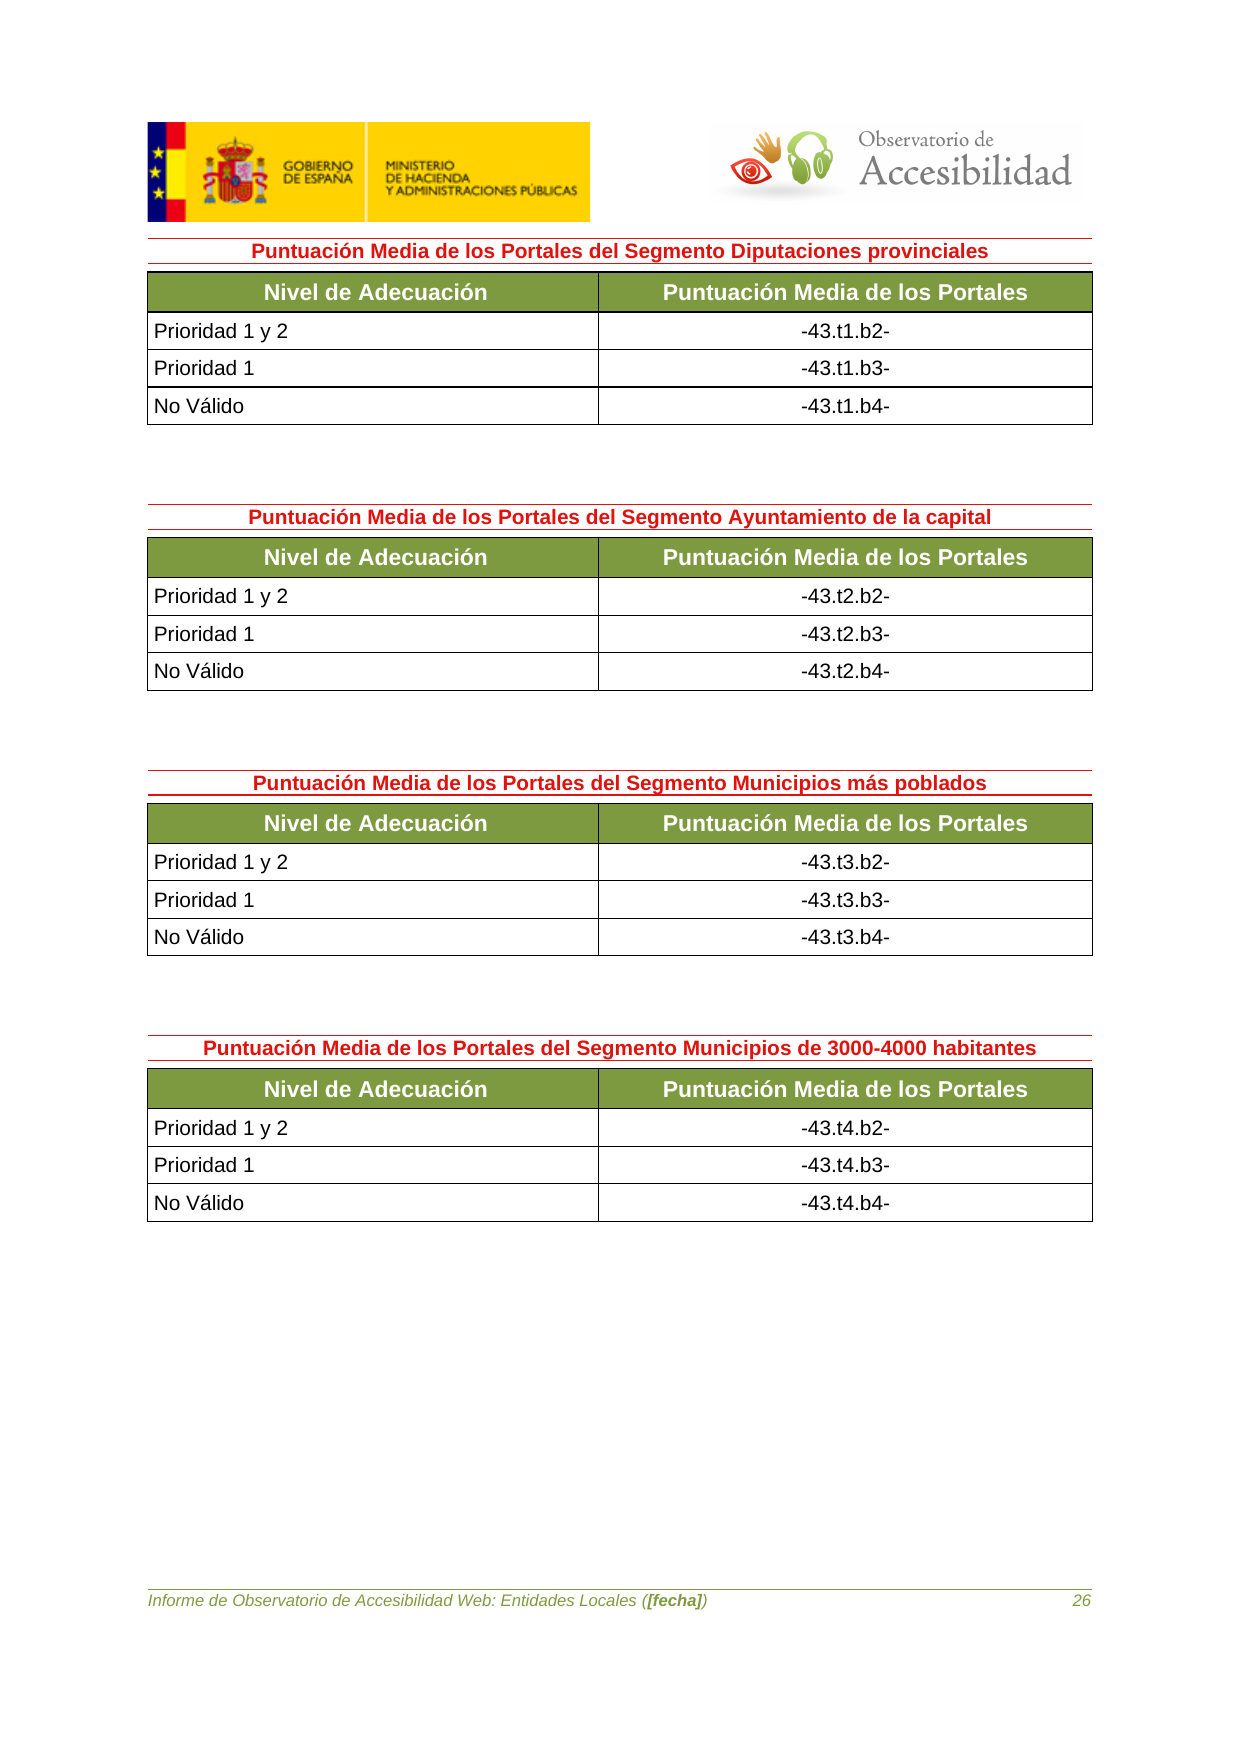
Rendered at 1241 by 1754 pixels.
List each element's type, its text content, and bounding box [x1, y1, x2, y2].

table_cell -43.t4.b4- [599, 1184, 1092, 1221]
table_cell -43.t2.b4- [599, 653, 1092, 689]
table_cell -43.t3.b2- [599, 844, 1092, 880]
table_header Nivel de Adecuación [148, 1069, 598, 1108]
table_cell No Válido [148, 388, 598, 424]
picture [147, 122, 591, 222]
table_cell Prioridad 1 [148, 616, 598, 652]
table_cell Prioridad 1 [148, 881, 598, 918]
table_header Nivel de Adecuación [148, 538, 598, 577]
table_header Nivel de Adecuación [148, 273, 598, 311]
table_cell -43.t3.b3- [599, 881, 1092, 918]
table_cell Prioridad 1 [148, 350, 598, 386]
table_cell Prioridad 1 y 2 [148, 578, 598, 614]
text Puntuación Media de los Portales del Segmento Municipios de 3000-4000 habitantes [148, 1036, 1092, 1060]
table_cell -43.t1.b2- [599, 313, 1092, 349]
table_cell -43.t4.b3- [599, 1147, 1092, 1183]
table_cell Prioridad 1 y 2 [148, 844, 598, 880]
table_cell No Válido [148, 919, 598, 955]
table_cell No Válido [148, 653, 598, 689]
table_header Puntuación Media de los Portales [599, 538, 1092, 577]
table_cell -43.t2.b2- [599, 578, 1092, 614]
table_cell Prioridad 1 y 2 [148, 1109, 598, 1146]
table_cell -43.t1.b4- [599, 388, 1092, 424]
table_header Puntuación Media de los Portales [599, 273, 1092, 311]
table_cell -43.t3.b4- [599, 919, 1092, 955]
text Puntuación Media de los Portales del Segmento Ayuntamiento de la capital [148, 505, 1092, 529]
text Puntuación Media de los Portales del Segmento Municipios más poblados [148, 771, 1092, 794]
text Puntuación Media de los Portales del Segmento Diputaciones provinciales [148, 239, 1092, 263]
table_header Nivel de Adecuación [148, 804, 598, 843]
table_cell Prioridad 1 [148, 1147, 598, 1183]
table_header Puntuación Media de los Portales [599, 1069, 1092, 1108]
table_cell Prioridad 1 y 2 [148, 313, 598, 349]
picture [710, 122, 1086, 205]
table_cell No Válido [148, 1184, 598, 1221]
table_cell -43.t2.b3- [599, 616, 1092, 652]
table_cell -43.t1.b3- [599, 350, 1092, 386]
table_header Puntuación Media de los Portales [599, 804, 1092, 843]
table_cell -43.t4.b2- [599, 1109, 1092, 1146]
